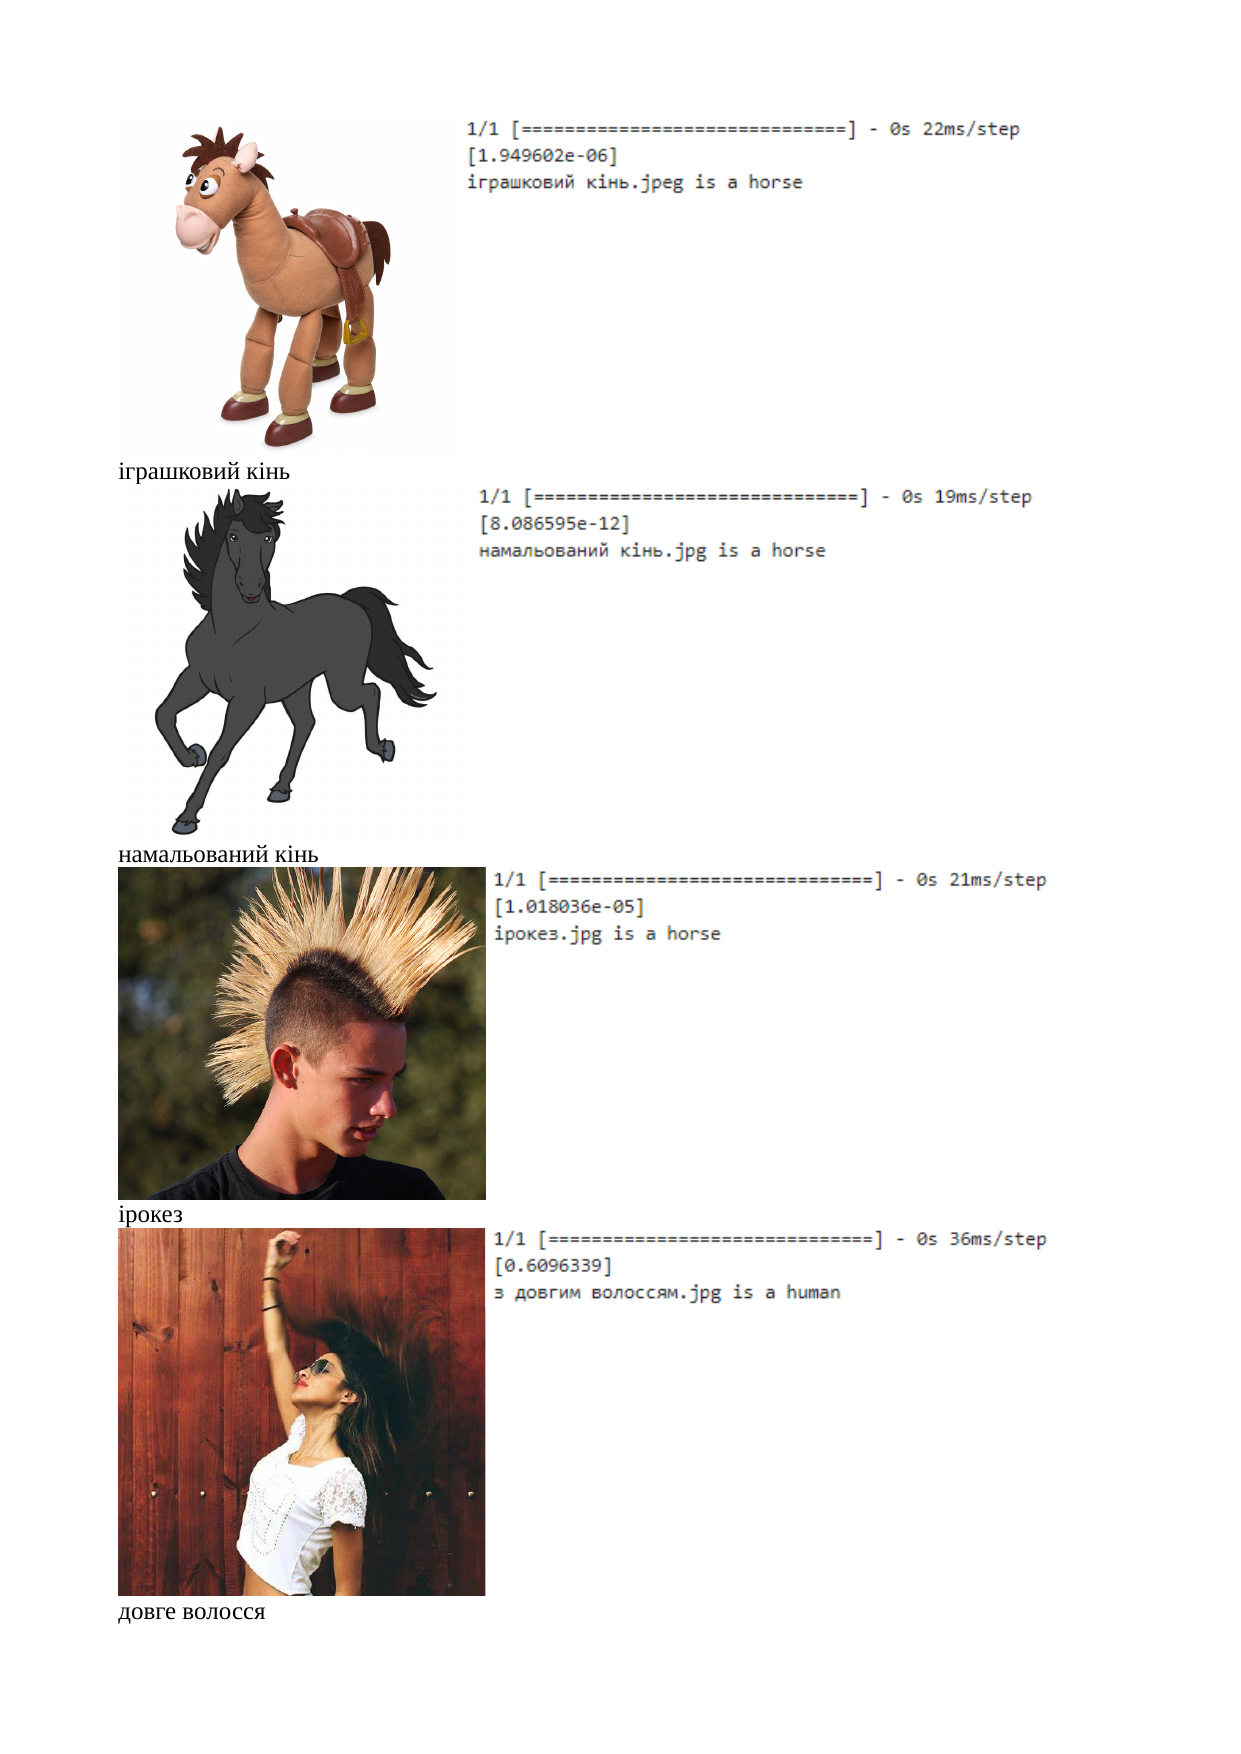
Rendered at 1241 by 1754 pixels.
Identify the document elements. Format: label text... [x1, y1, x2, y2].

text намальований кінь [118, 485, 1122, 868]
text іграшковий кінь [118, 118, 1122, 485]
picture [118, 867, 1047, 1200]
text довге волосся [118, 1228, 1122, 1624]
text ірокез [118, 868, 1122, 1228]
picture [118, 484, 1048, 840]
picture [118, 118, 1036, 456]
picture [118, 1228, 1066, 1596]
